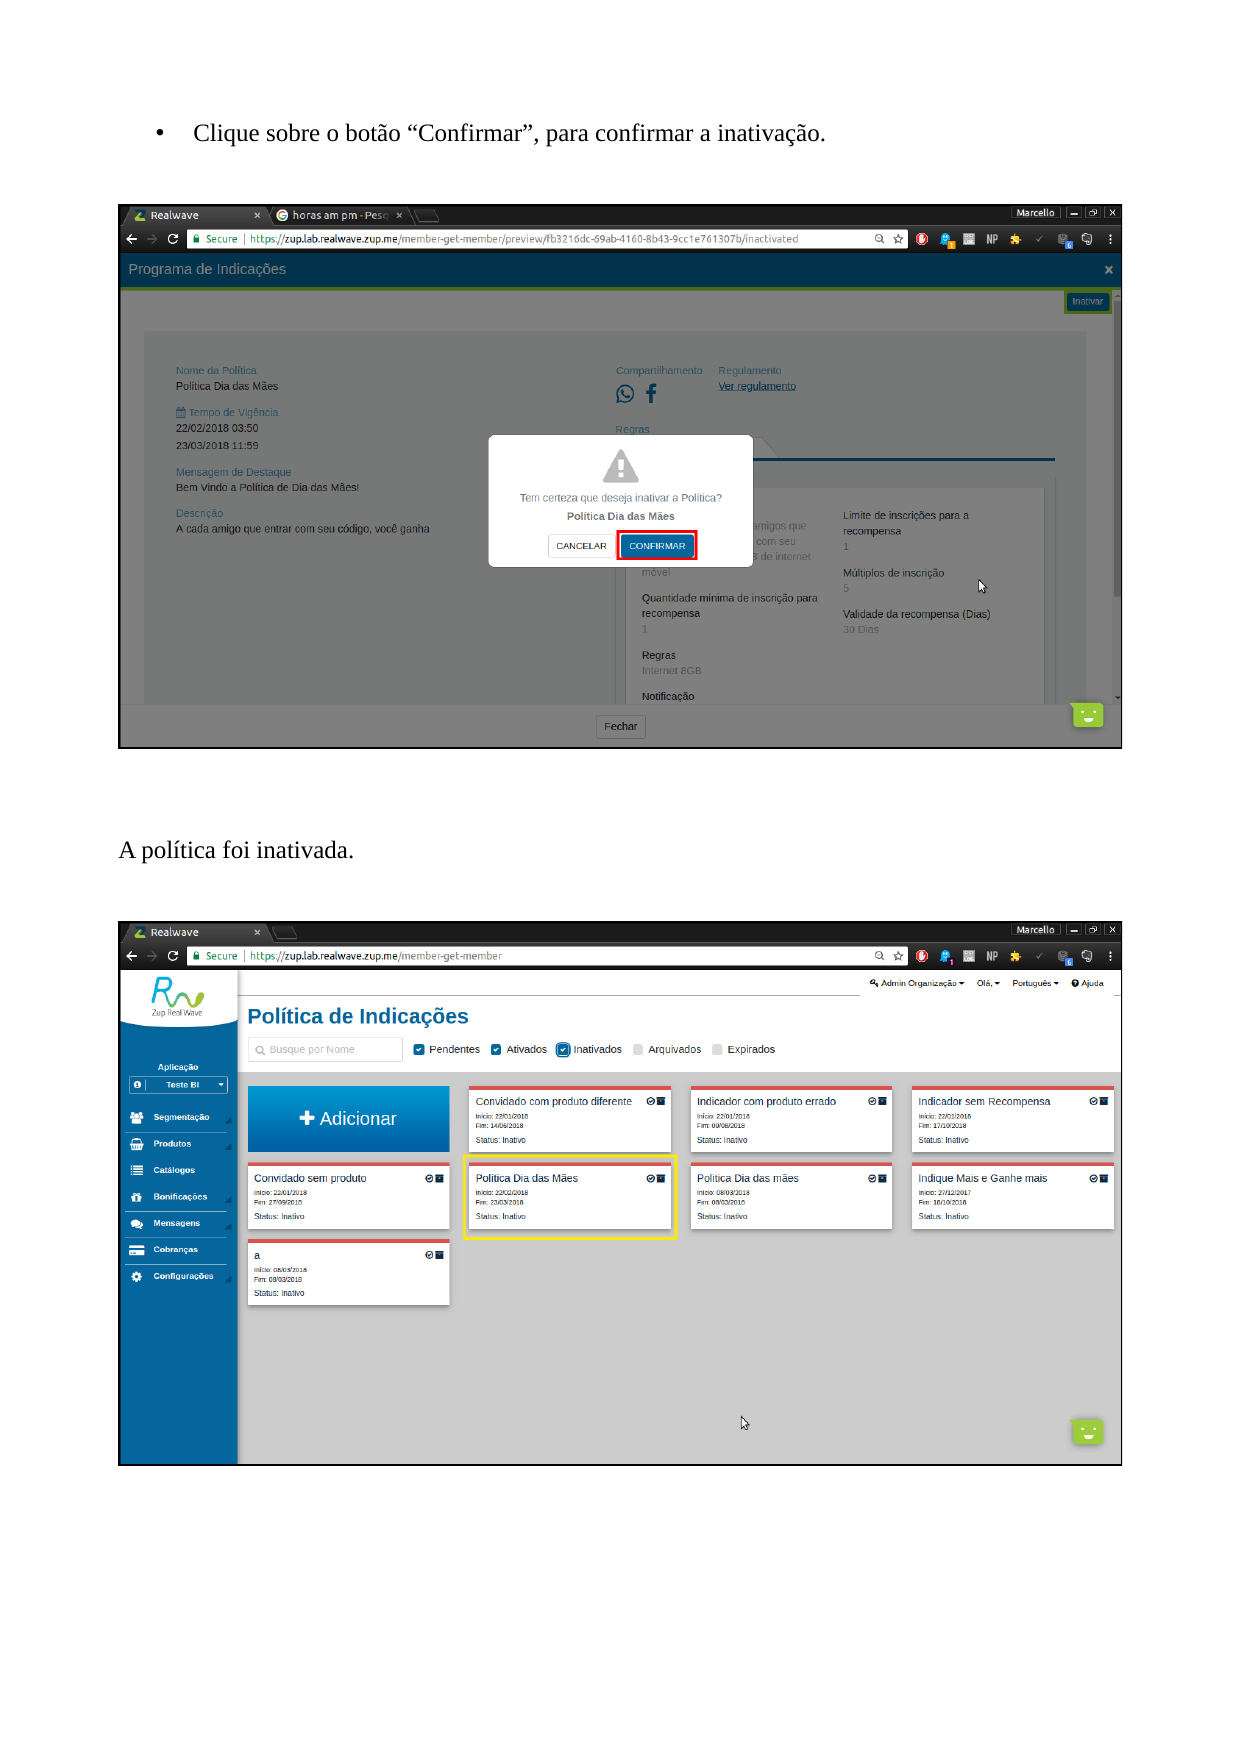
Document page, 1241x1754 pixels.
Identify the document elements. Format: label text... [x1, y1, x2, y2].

picture [118, 921, 1123, 1466]
picture [118, 204, 1123, 749]
text A política foi inativada. [118, 835, 1122, 864]
list Clique sobre o botão “Confirmar”, para confirmar a inativação. [156, 118, 1122, 147]
